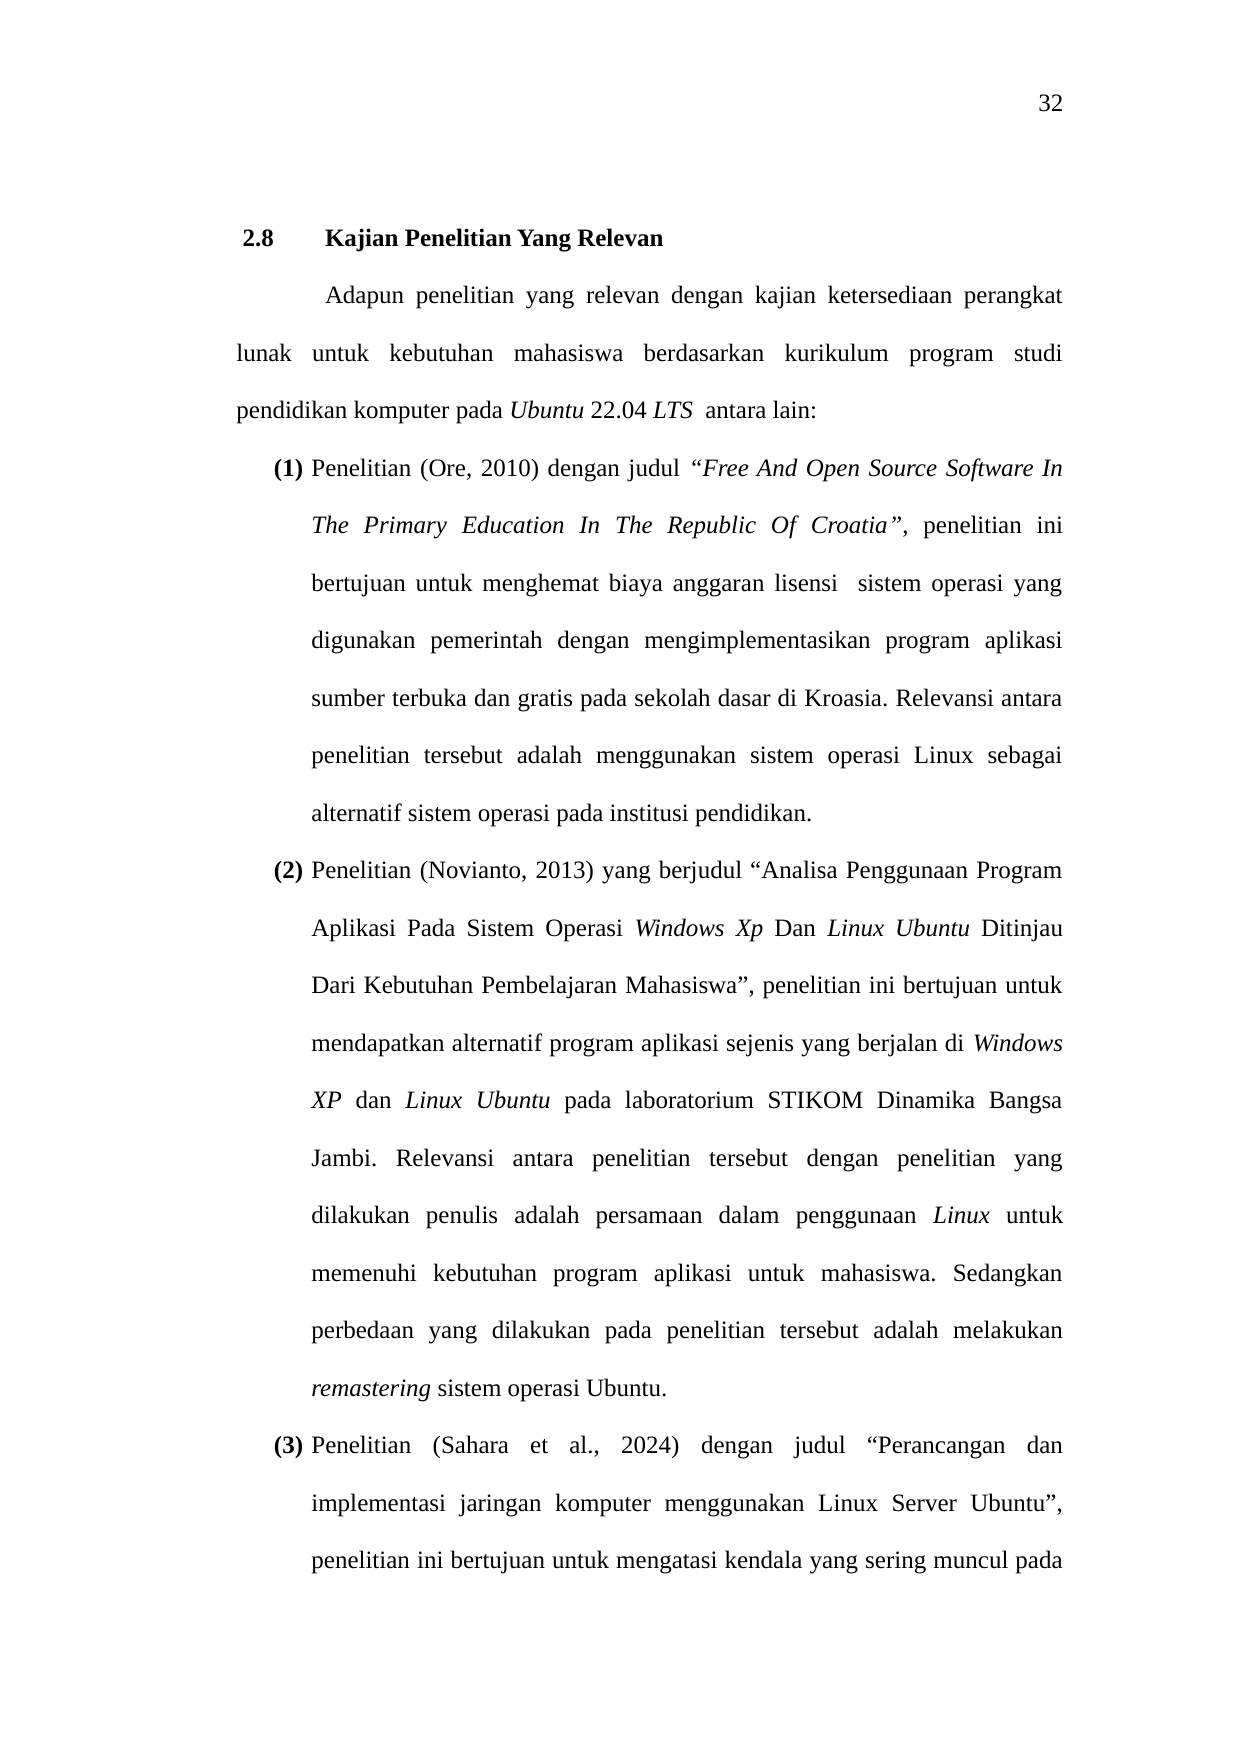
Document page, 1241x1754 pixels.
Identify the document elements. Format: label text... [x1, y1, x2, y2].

list Penelitian (Sahara et al., 2024)⁠ dengan judul “Perancangan dan implementasi jaringan komputer menggunakan Linux Server Ubuntu”, penelitian ini bertujuan untuk mengatasi kendala yang sering muncul pada [274, 1430, 1063, 1574]
subtitle Kajian Penelitian Yang Relevan [236, 223, 1063, 252]
text Adapun penelitian yang relevan dengan kajian ketersediaan perangkat lunak untuk kebutuhan mahasiswa berdasarkan kurikulum program studi pendidikan komputer pada Ubuntu 22.04 LTS antara lain: [236, 280, 1063, 424]
list Penelitian (Ore, 2010) dengan judul “Free And Open Source Software In The Primary Education In The Republic Of Croatia”, penelitian ini bertujuan untuk menghemat biaya anggaran lisensi sistem operasi yang digunakan pemerintah dengan mengimplementasikan program aplikasi sumber terbuka dan gratis pada sekolah dasar di Kroasia. Relevansi antara penelitian tersebut adalah menggunakan sistem operasi Linux sebagai alternatif sistem operasi pada institusi pendidikan. [274, 453, 1063, 827]
list Penelitian (Novianto, 2013) yang berjudul “Analisa Penggunaan Program Aplikasi Pada Sistem Operasi Windows Xp Dan Linux Ubuntu Ditinjau Dari Kebutuhan Pembelajaran Mahasiswa”, penelitian ini bertujuan untuk mendapatkan alternatif program aplikasi sejenis yang berjalan di Windows XP dan Linux Ubuntu pada laboratorium STIKOM Dinamika Bangsa Jambi. Relevansi antara penelitian tersebut dengan penelitian yang dilakukan penulis adalah persamaan dalam penggunaan Linux untuk memenuhi kebutuhan program aplikasi untuk mahasiswa. Sedangkan perbedaan yang dilakukan pada penelitian tersebut adalah melakukan remastering sistem operasi Ubuntu. [274, 855, 1063, 1402]
